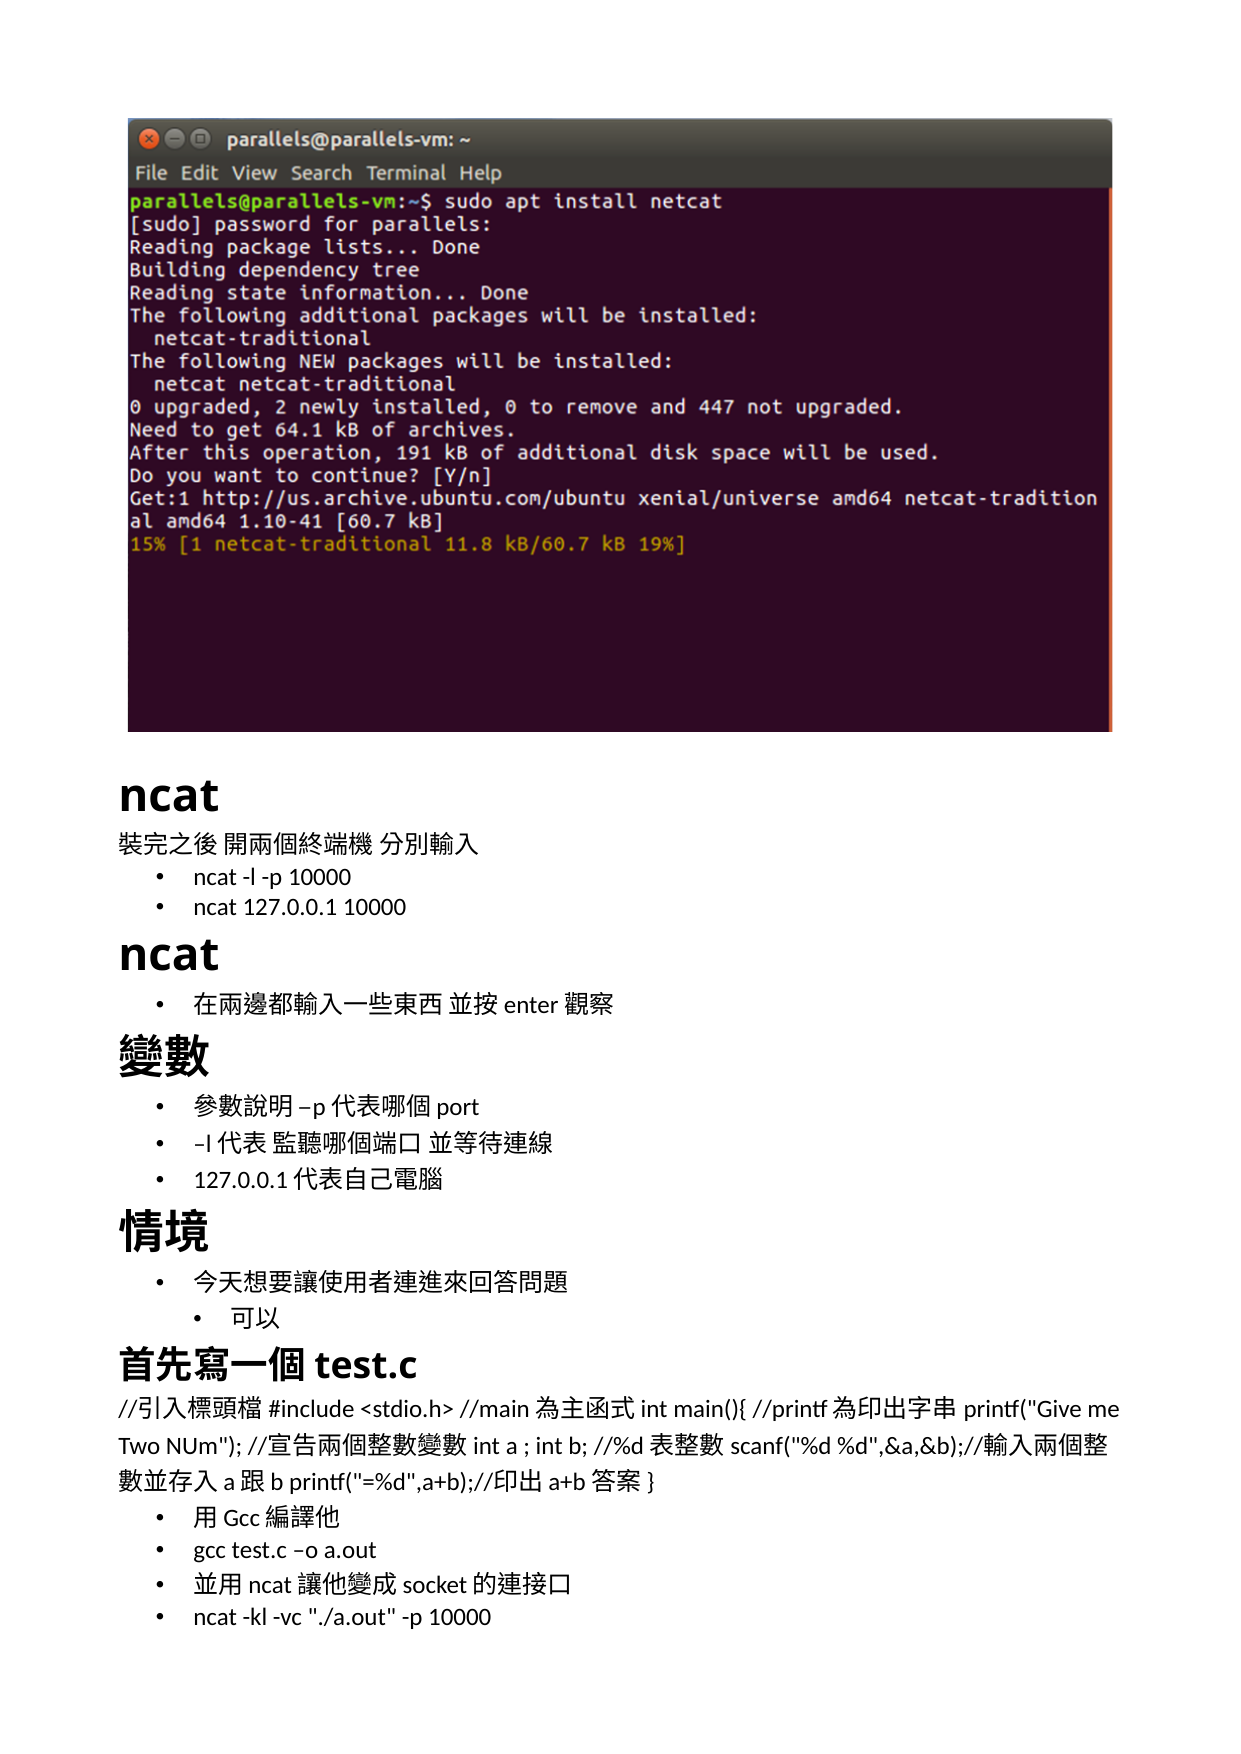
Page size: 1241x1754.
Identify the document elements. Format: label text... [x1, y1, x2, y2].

list 參數說明 –p 代表哪個port [156, 1087, 1122, 1123]
text 裝完之後 開兩個終端機 分別輸入 [118, 824, 1122, 861]
list 可以 [193, 1298, 1122, 1334]
list ncat 127.0.0.1 10000 [156, 891, 1122, 922]
subtitle ncat [118, 762, 1122, 824]
list ncat -kl -vc "./a.out" -p 10000 [156, 1601, 1122, 1631]
list 用Gcc編譯他 [156, 1498, 1122, 1534]
picture [127, 118, 1113, 732]
subtitle 變數 [118, 1021, 1122, 1087]
list 並用ncat 讓他變成socket的連接口 [156, 1564, 1122, 1601]
text //引入標頭檔 #include <stdio.h> //main為主函式 int main(){ //printf為印出字串 printf("Give me Two NUm"); //宣告兩個整數變數 int a ; int b; //%d 表整數 scanf("%d %d",&a,&b);//輸入兩個整數並存入a跟b printf("=%d",a+b);//印出a+b答案 } [118, 1389, 1122, 1498]
list 127.0.0.1 代表自己電腦 [156, 1159, 1122, 1196]
subtitle 情境 [118, 1196, 1122, 1262]
subtitle 首先寫一個 test.c [118, 1334, 1122, 1389]
list gcc test.c –o a.out [156, 1534, 1122, 1564]
list ncat -l -p 10000 [156, 861, 1122, 891]
list –l 代表 監聽哪個端口 並等待連線 [156, 1123, 1122, 1159]
list 今天想要讓使用者連進來回答問題 [156, 1262, 1122, 1298]
list 在兩邊都輸入一些東西 並按enter 觀察 [156, 984, 1122, 1021]
subtitle ncat [118, 922, 1122, 984]
